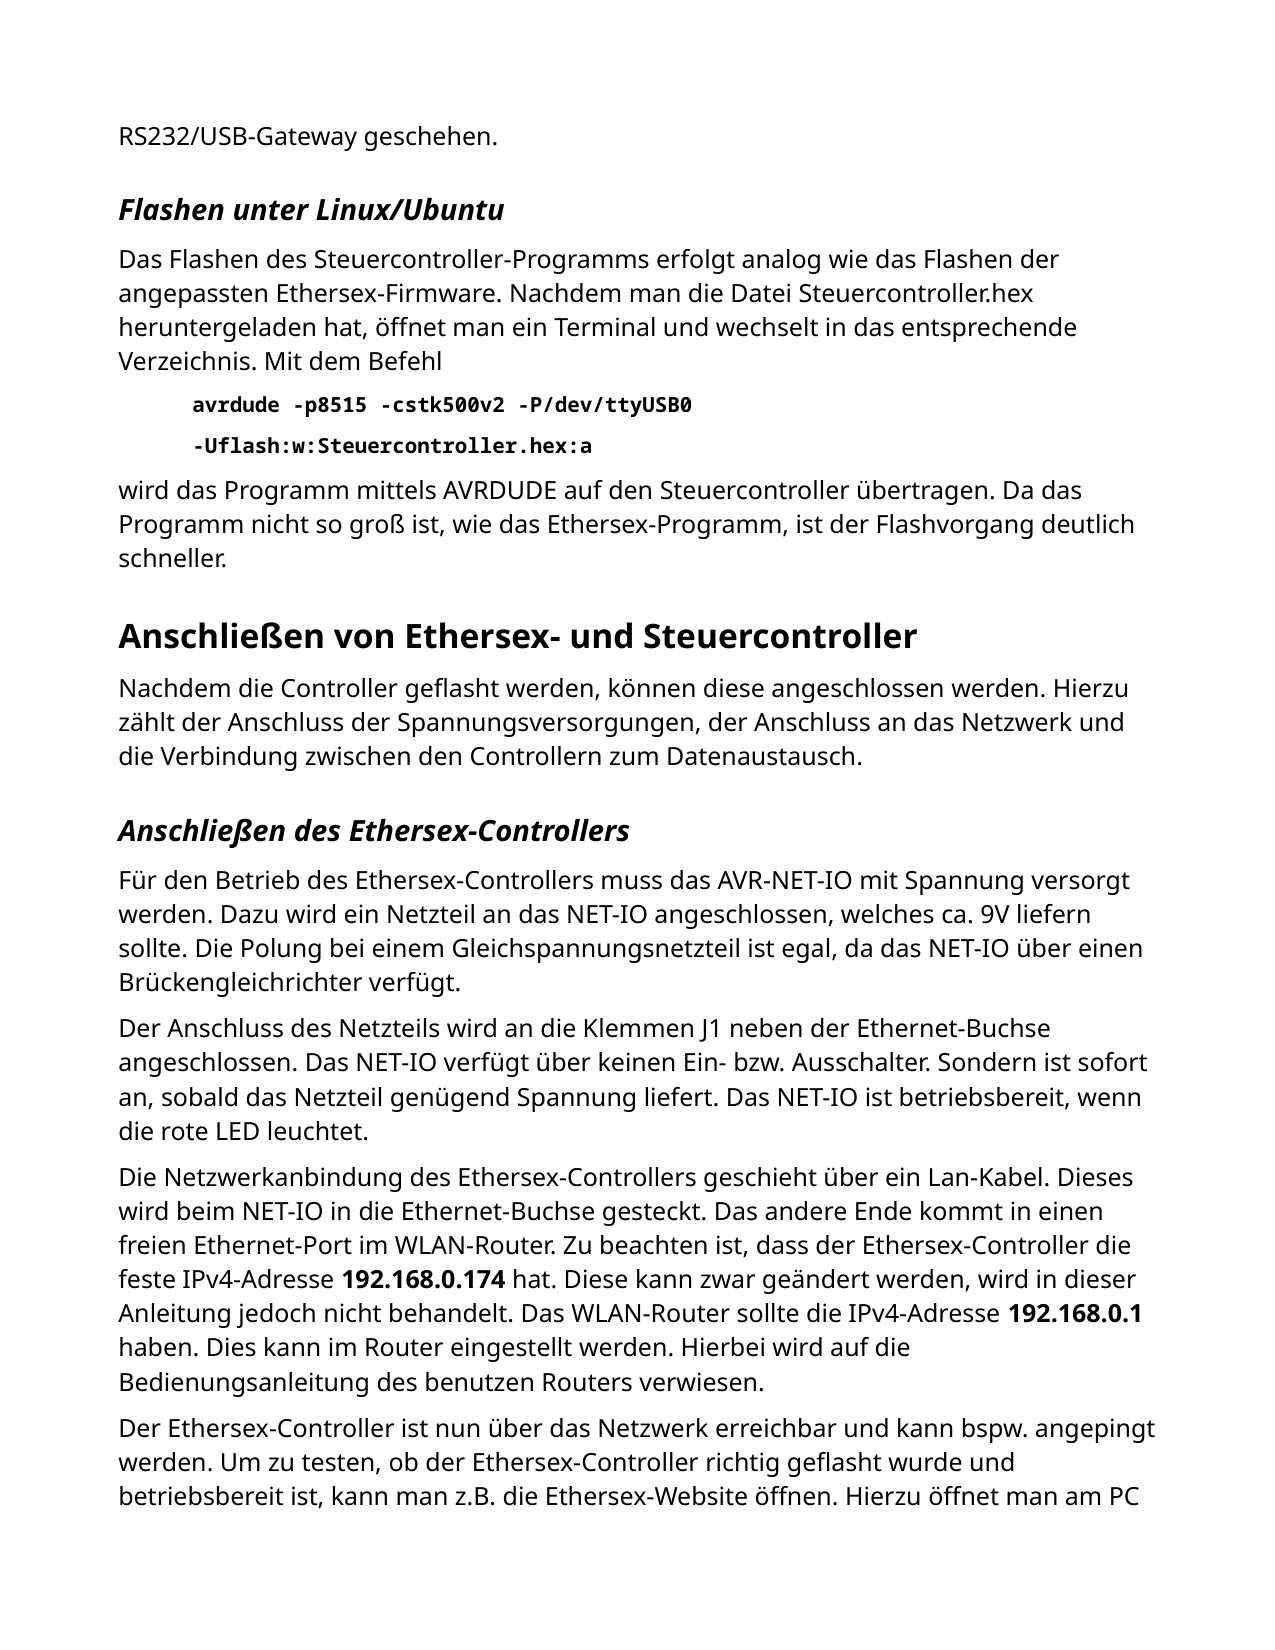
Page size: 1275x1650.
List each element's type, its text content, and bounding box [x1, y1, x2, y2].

text Der Ethersex-Controller ist nun über das Netzwerk erreichbar und kann bspw. angepingt werden. Um zu testen, ob der Ethersex-Controller richtig geflasht wurde und betriebsbereit ist, kann man z.B. die Ethersex-Website öffnen. Hierzu öffnet man am PC [118, 1411, 1157, 1513]
text wird das Programm mittels AVRDUDE auf den Steuercontroller übertragen. Da das Programm nicht so groß ist, wie das Ethersex-Programm, ist der Flashvorgang deutlich schneller. [118, 472, 1157, 575]
text Die Netzwerkanbindung des Ethersex-Controllers geschieht über ein Lan-Kabel. Dieses wird beim NET-IO in die Ethernet-Buchse gesteckt. Das andere Ende kommt in einen freien Ethernet-Port im WLAN-Router. Zu beachten ist, dass der Ethersex-Controller die feste IPv4-Adresse 192.168.0.174 hat. Diese kann zwar geändert werden, wird in dieser Anleitung jedoch nicht behandelt. Das WLAN-Router sollte die IPv4-Adresse 192.168.0.1 haben. Dies kann im Router eingestellt werden. Hierbei wird auf die Bedienungsanleitung des benutzen Routers verwiesen. [118, 1160, 1157, 1398]
text -Uflash:w:Steuercontroller.hex:a [118, 432, 1157, 460]
text Das Flashen des Steuercontroller-Programms erfolgt analog wie das Flashen der angepassten Ethersex-Firmware. Nachdem man die Datei Steuercontroller.hex heruntergeladen hat, öffnet man ein Terminal und wechselt in das entsprechende Verzeichnis. Mit dem Befehl [118, 242, 1157, 378]
text RS232/USB-Gateway geschehen. [118, 118, 1157, 152]
text Nachdem die Controller geflasht werden, können diese angeschlossen werden. Hierzu zählt der Anschluss der Spannungsversorgungen, der Anschluss an das Netzwerk und die Verbindung zwischen den Controllern zum Datenaustausch. [118, 670, 1157, 773]
subtitle Anschließen des Ethersex-Controllers [118, 810, 1157, 850]
subtitle Flashen unter Linux/Ubuntu [118, 190, 1157, 229]
subtitle Anschließen von Ethersex- und Steuercontroller [118, 612, 1157, 658]
text Der Anschluss des Netzteils wird an die Klemmen J1 neben der Ethernet-Buchse angeschlossen. Das NET-IO verfügt über keinen Ein- bzw. Ausschalter. Sondern ist sofort an, sobald das Netzteil genügend Spannung liefert. Das NET-IO ist betriebsbereit, wenn die rote LED leuchtet. [118, 1011, 1157, 1147]
text avrdude -p8515 -cstk500v2 -P/dev/ttyUSB0 [118, 391, 1157, 419]
text Für den Betrieb des Ethersex-Controllers muss das AVR-NET-IO mit Spannung versorgt werden. Dazu wird ein Netzteil an das NET-IO angeschlossen, welches ca. 9V liefern sollte. Die Polung bei einem Gleichspannungsnetzteil ist egal, da das NET-IO über einen Brückengleichrichter verfügt. [118, 862, 1157, 998]
